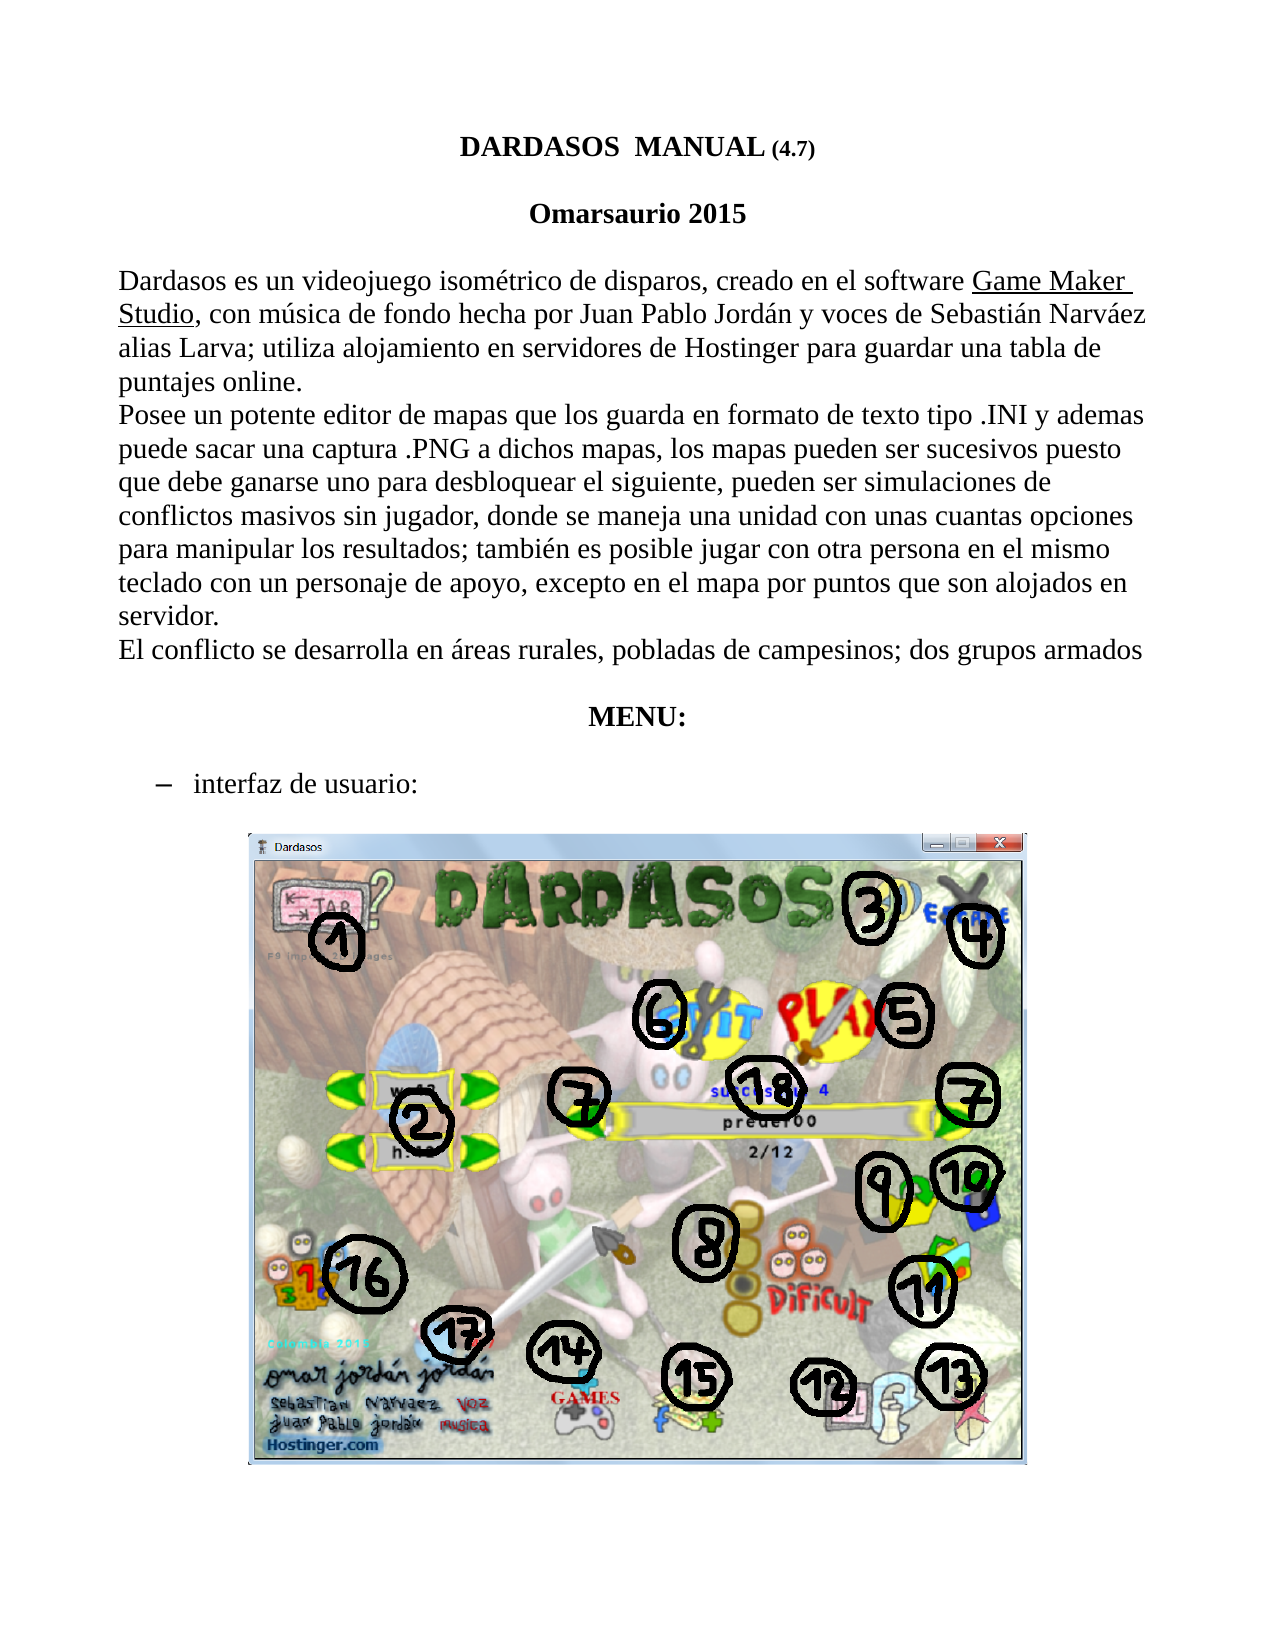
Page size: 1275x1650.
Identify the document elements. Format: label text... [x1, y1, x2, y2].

text MENU: [118, 699, 1157, 733]
text Omarsaurio 2015 [118, 196, 1157, 229]
text Dardasos es un videojuego isométrico de disparos, creado en el software Game Maker Studio, con música de fondo hecha por Juan Pablo Jordán y voces de Sebastián Narváez alias Larva; utiliza alojamiento en servidores de Hostinger para guardar una tabla de puntajes online. [118, 263, 1157, 397]
list interfaz de usuario: [156, 766, 1157, 800]
text Posee un potente editor de mapas que los guarda en formato de texto tipo .INI y ademas puede sacar una captura .PNG a dichos mapas, los mapas pueden ser sucesivos puesto que debe ganarse uno para desbloquear el siguiente, pueden ser simulaciones de conflictos masivos sin jugador, donde se maneja una unidad con unas cuantas opciones para manipular los resultados; también es posible jugar con otra persona en el mismo teclado con un personaje de apoyo, excepto en el mapa por puntos que son alojados en servidor. [118, 397, 1157, 632]
text El conflicto se desarrolla en áreas rurales, pobladas de campesinos; dos grupos armados [118, 632, 1157, 666]
picture [248, 833, 1028, 1465]
list [156, 833, 1157, 1498]
text DARDASOS MANUAL (4.7) [118, 129, 1157, 162]
